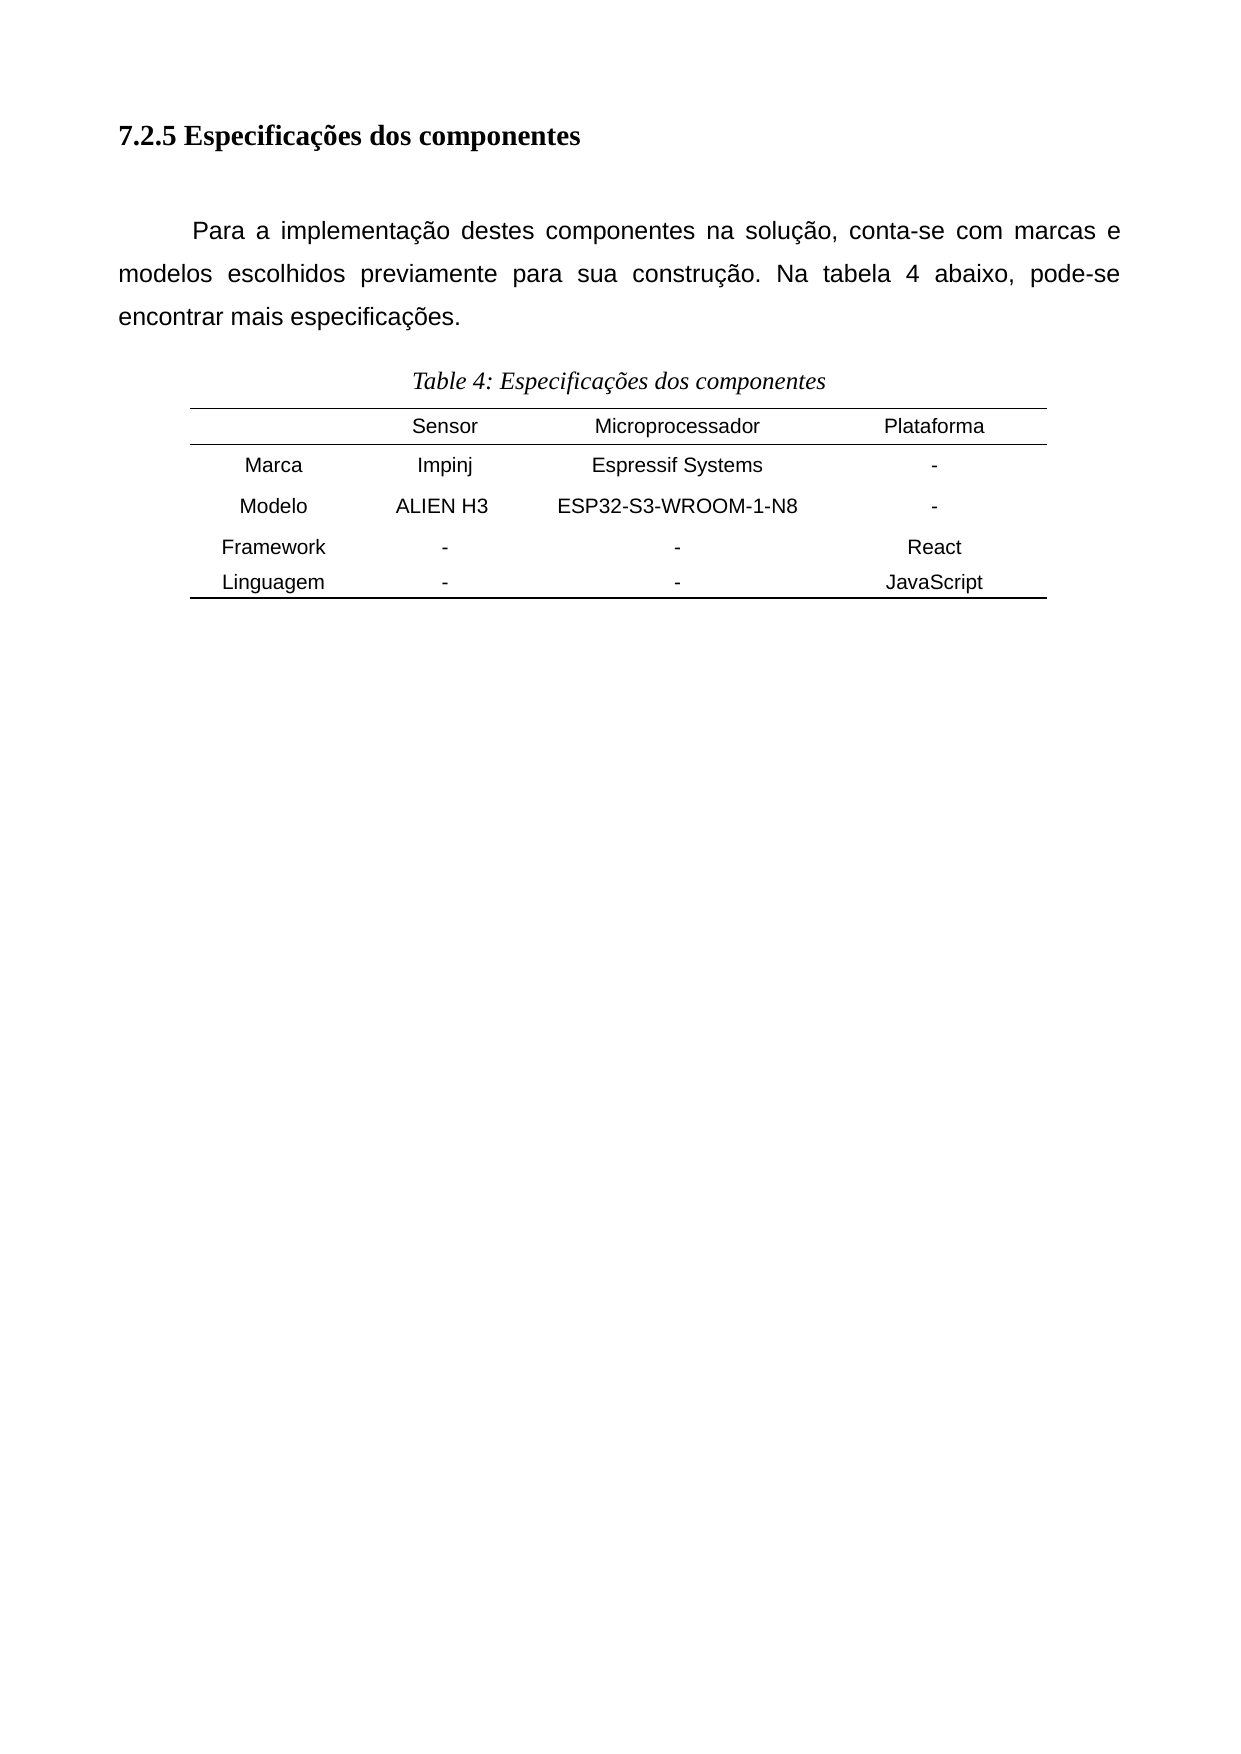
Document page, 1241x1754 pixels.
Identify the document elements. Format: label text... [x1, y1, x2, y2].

table_header Sensor [357, 409, 533, 443]
table_cell - [357, 526, 533, 567]
table_cell - [822, 445, 1047, 485]
table_header Plataforma [822, 409, 1047, 443]
text Para a implementação destes componentes na solução, conta-se com marcas e modelos escolhidos previamente para sua construção. Na tabela 4 abaixo, pode-se encontrar mais especificações. [118, 216, 1122, 331]
table_cell Espressif Systems [533, 445, 822, 485]
table_header [190, 409, 357, 443]
table_cell - [533, 526, 822, 567]
table_cell - [357, 567, 533, 597]
subtitle 7.2.5 Especificações dos componentes [118, 118, 1122, 152]
table_cell Marca [190, 445, 357, 485]
table_cell JavaScript [822, 567, 1047, 597]
table_cell Modelo [190, 485, 357, 526]
table_cell ESP32-S3-WROOM-1-N8 [533, 485, 822, 526]
table_header Microprocessador [533, 409, 822, 443]
table_cell - [533, 567, 822, 597]
table_cell ALIEN H3 [357, 485, 533, 526]
table_cell Impinj [357, 445, 533, 485]
table_cell - [822, 485, 1047, 526]
table_cell Framework [190, 526, 357, 567]
table_cell React [822, 526, 1047, 567]
table_cell Linguagem [190, 567, 357, 597]
text Table 4: Especificações dos componentes [118, 366, 1122, 395]
